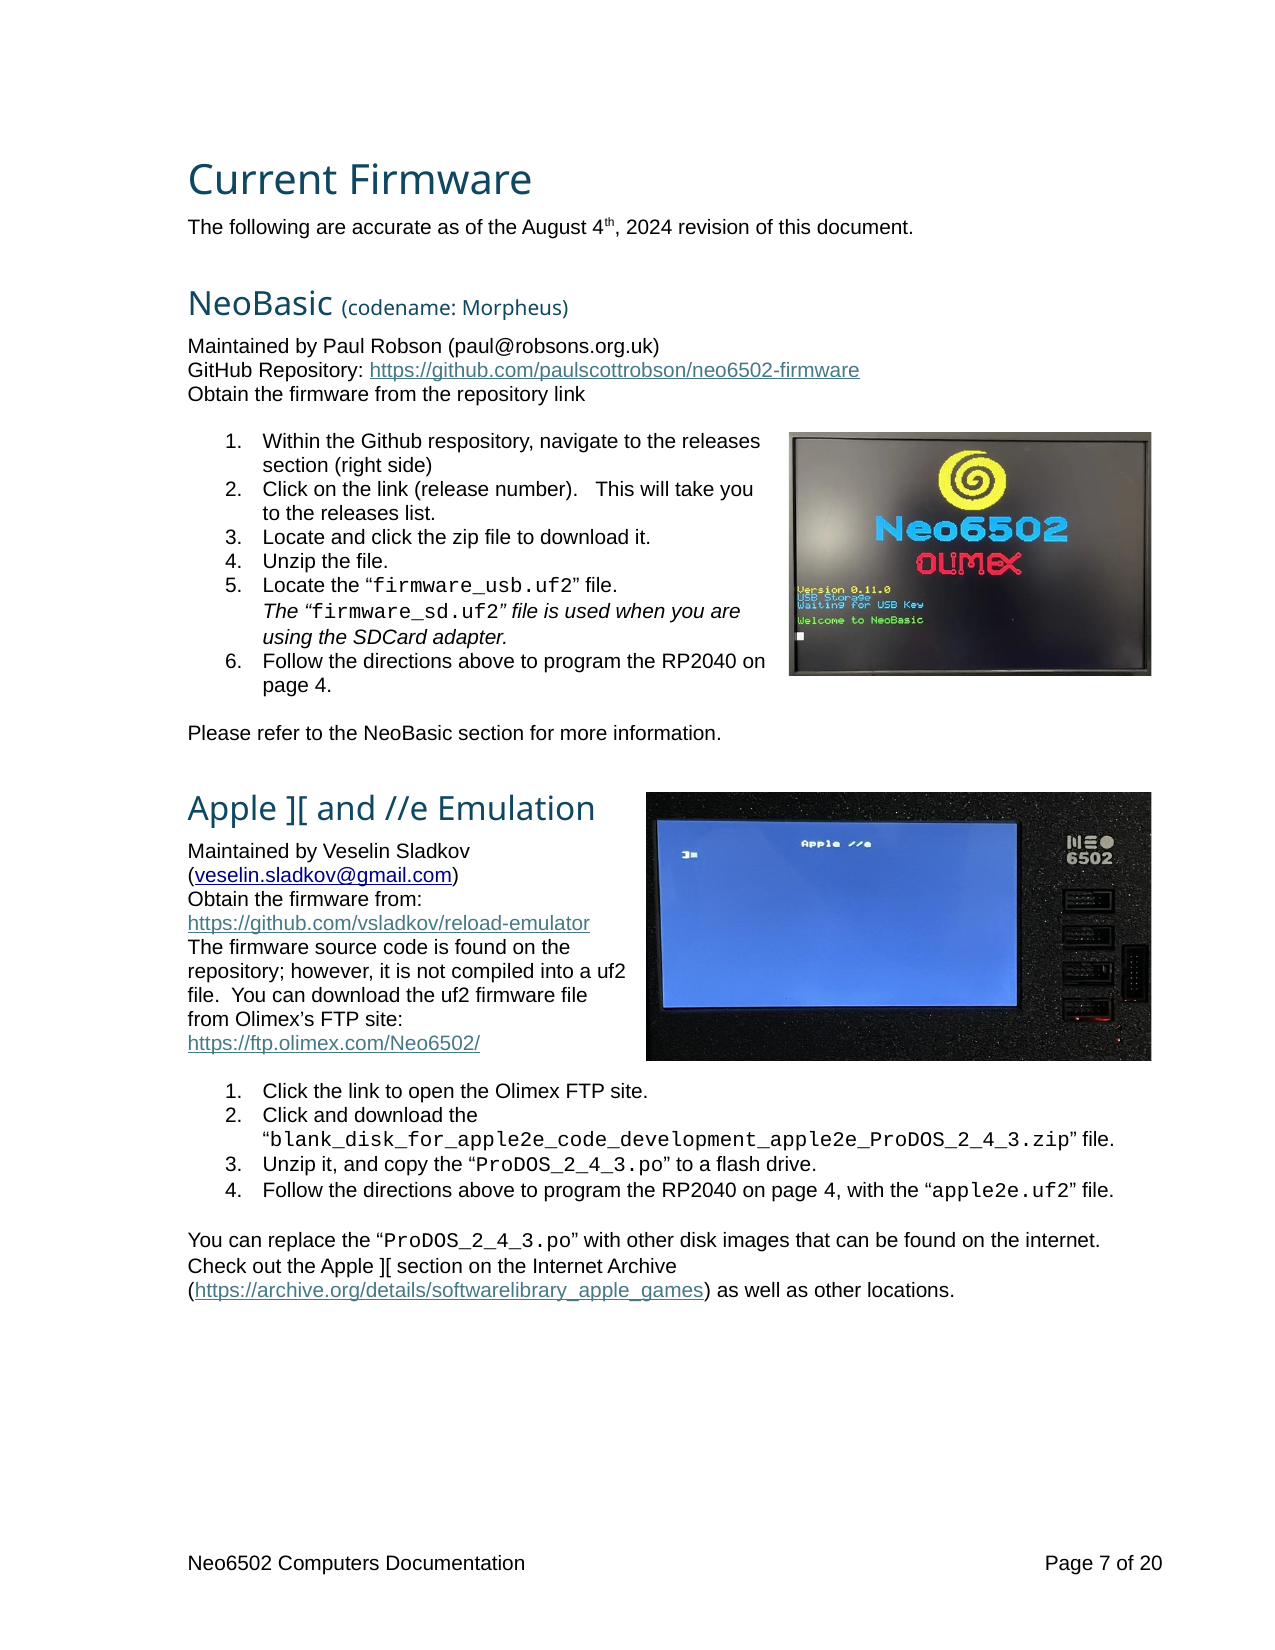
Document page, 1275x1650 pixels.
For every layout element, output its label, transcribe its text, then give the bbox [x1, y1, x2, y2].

text You can replace the “ProDOS_2_4_3.po” with other disk images that can be found on the internet. Check out the Apple ][ section on the Internet Archive (https://archive.org/details/softwarelibrary_apple_games) as well as other locations. [187, 1228, 1162, 1302]
list Follow the directions above to program the RP2040 on page 4, with the “apple2e.uf2” file. [225, 1178, 1162, 1204]
list Click the link to open the Olimex FTP site. [225, 1078, 1162, 1102]
text Please refer to the NeoBasic section for more information. [187, 721, 1162, 744]
list Click on the link (release number). This will take you to the releases list. [225, 477, 788, 525]
picture [788, 432, 1152, 676]
list Within the Github respository, navigate to the releases section (right side) [225, 429, 1162, 477]
list Locate and click the zip file to download it. [225, 525, 788, 549]
list Unzip it, and copy the “ProDOS_2_4_3.po” to a flash drive. [225, 1152, 1162, 1178]
text Obtain the firmware from: https://github.com/vsladkov/reload-emulator [187, 887, 646, 935]
picture [646, 792, 1152, 1061]
subtitle Apple ][ and //e Emulation [187, 785, 1162, 831]
text The following are accurate as of the August 4th, 2024 revision of this document. [187, 215, 1162, 239]
text Maintained by Veselin Sladkov (veselin.sladkov@gmail.com) [187, 839, 646, 887]
list Locate the “firmware_usb.uf2” file. The “firmware_sd.uf2” file is used when you are using the SDCard adapter. [225, 573, 788, 649]
list Click and download the “blank_disk_for_apple2e_code_development_apple2e_ProDOS_2_4_3.zip” file. [225, 1102, 1162, 1152]
text Obtain the firmware from the repository link [187, 381, 1162, 405]
subtitle Current Firmware [187, 150, 1162, 207]
subtitle NeoBasic (codename: Morpheus) [187, 280, 1162, 325]
list Unzip the file. [225, 549, 788, 573]
text Maintained by Paul Robson (paul@robsons.org.uk) [187, 333, 1162, 357]
text GitHub Repository: https://github.com/paulscottrobson/neo6502-firmware [187, 357, 1162, 381]
text The firmware source code is found on the repository; however, it is not compiled into a uf2 file. You can download the uf2 firmware file from Olimex’s FTP site: https://ftp.olimex.com/Neo6502/ [187, 935, 646, 1054]
list Follow the directions above to program the RP2040 on page 4. [225, 649, 1162, 697]
